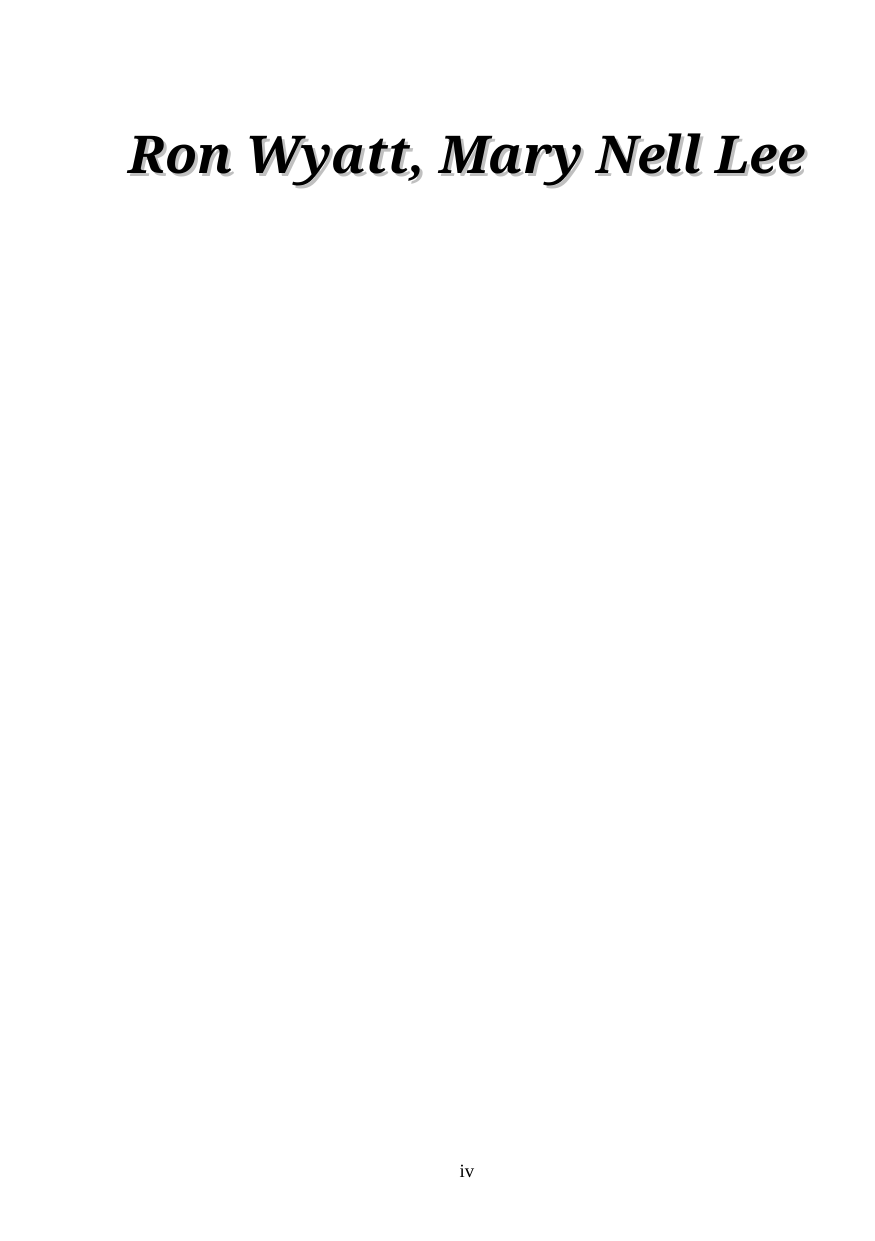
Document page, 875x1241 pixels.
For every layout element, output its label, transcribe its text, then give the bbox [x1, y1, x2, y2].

title Ron Wyatt, Mary Nell Lee [118, 118, 815, 189]
